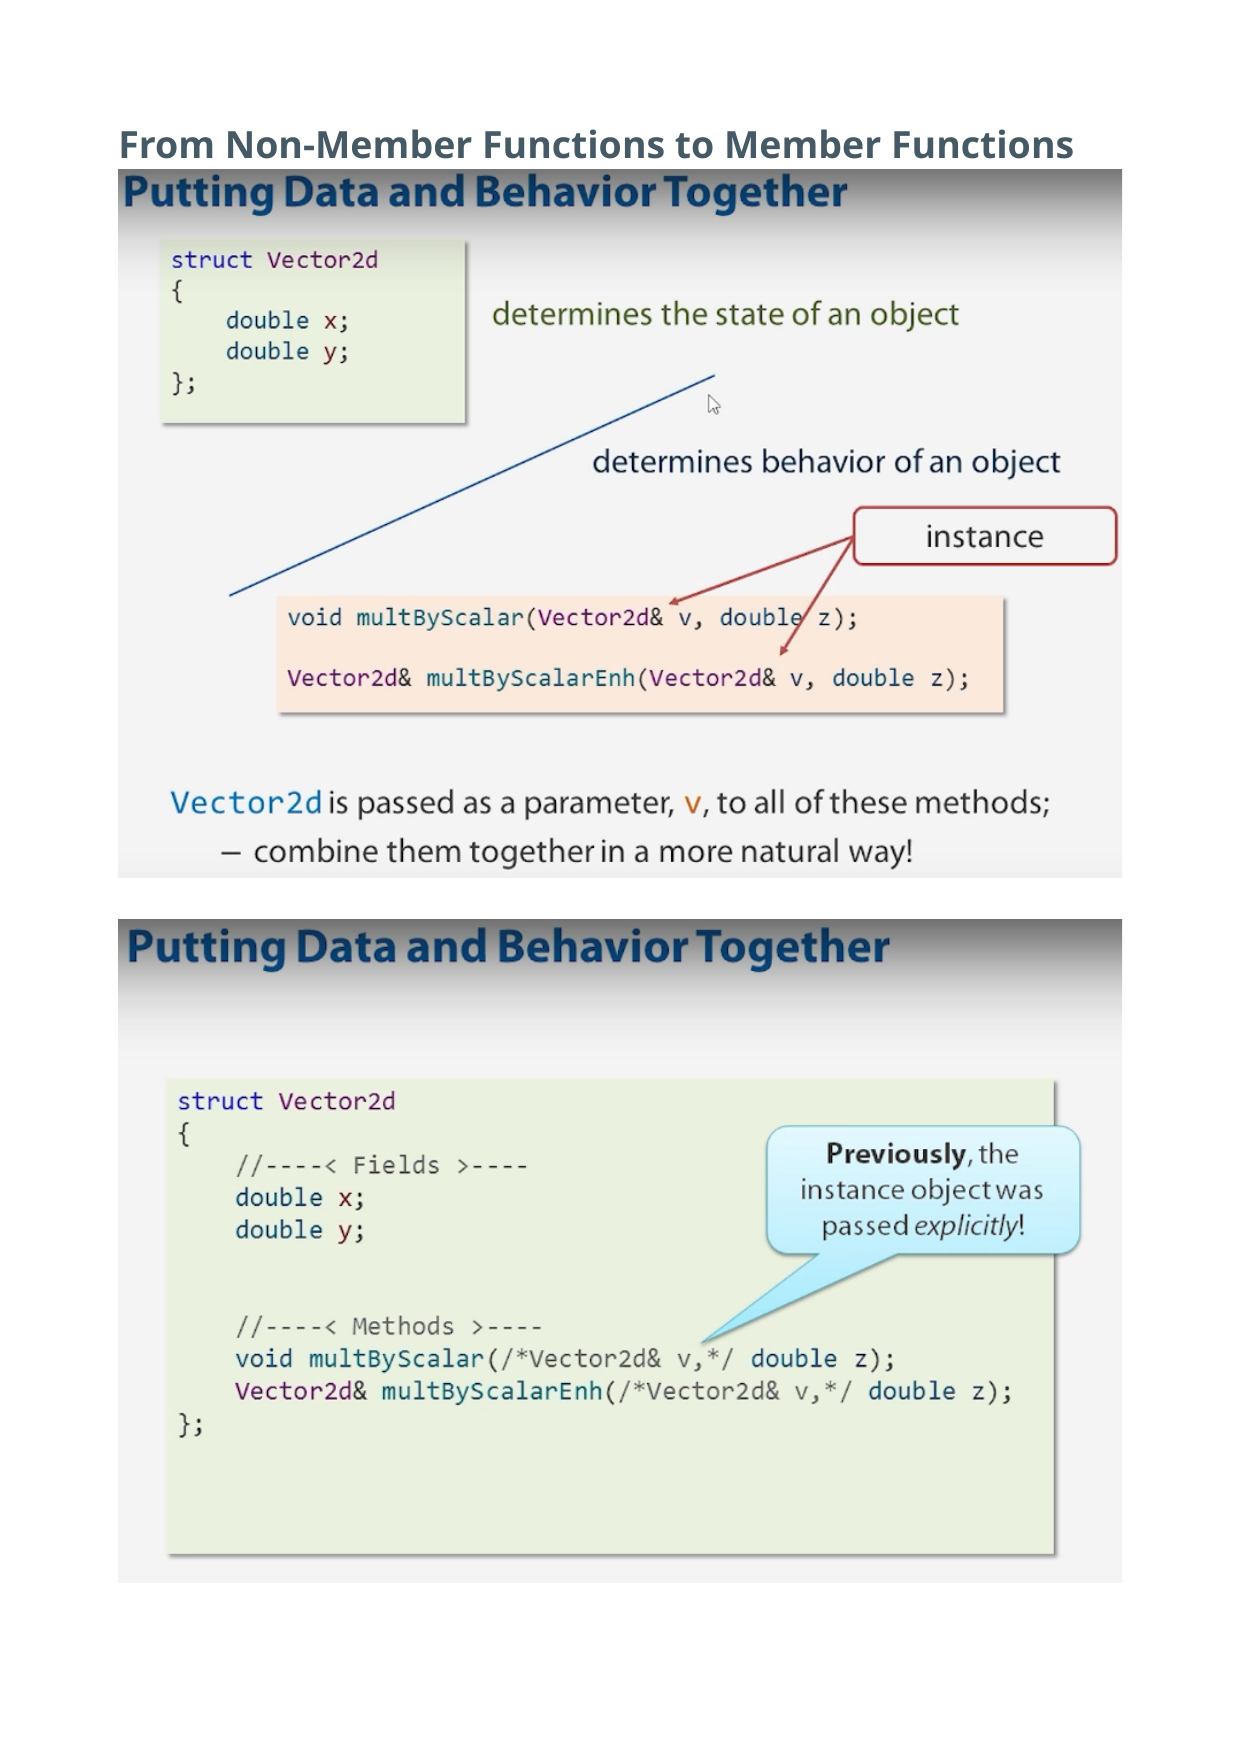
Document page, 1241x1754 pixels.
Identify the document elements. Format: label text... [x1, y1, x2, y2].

picture [118, 919, 1123, 1583]
picture [118, 169, 1123, 878]
subtitle From Non-Member Functions to Member Functions [118, 118, 1122, 169]
